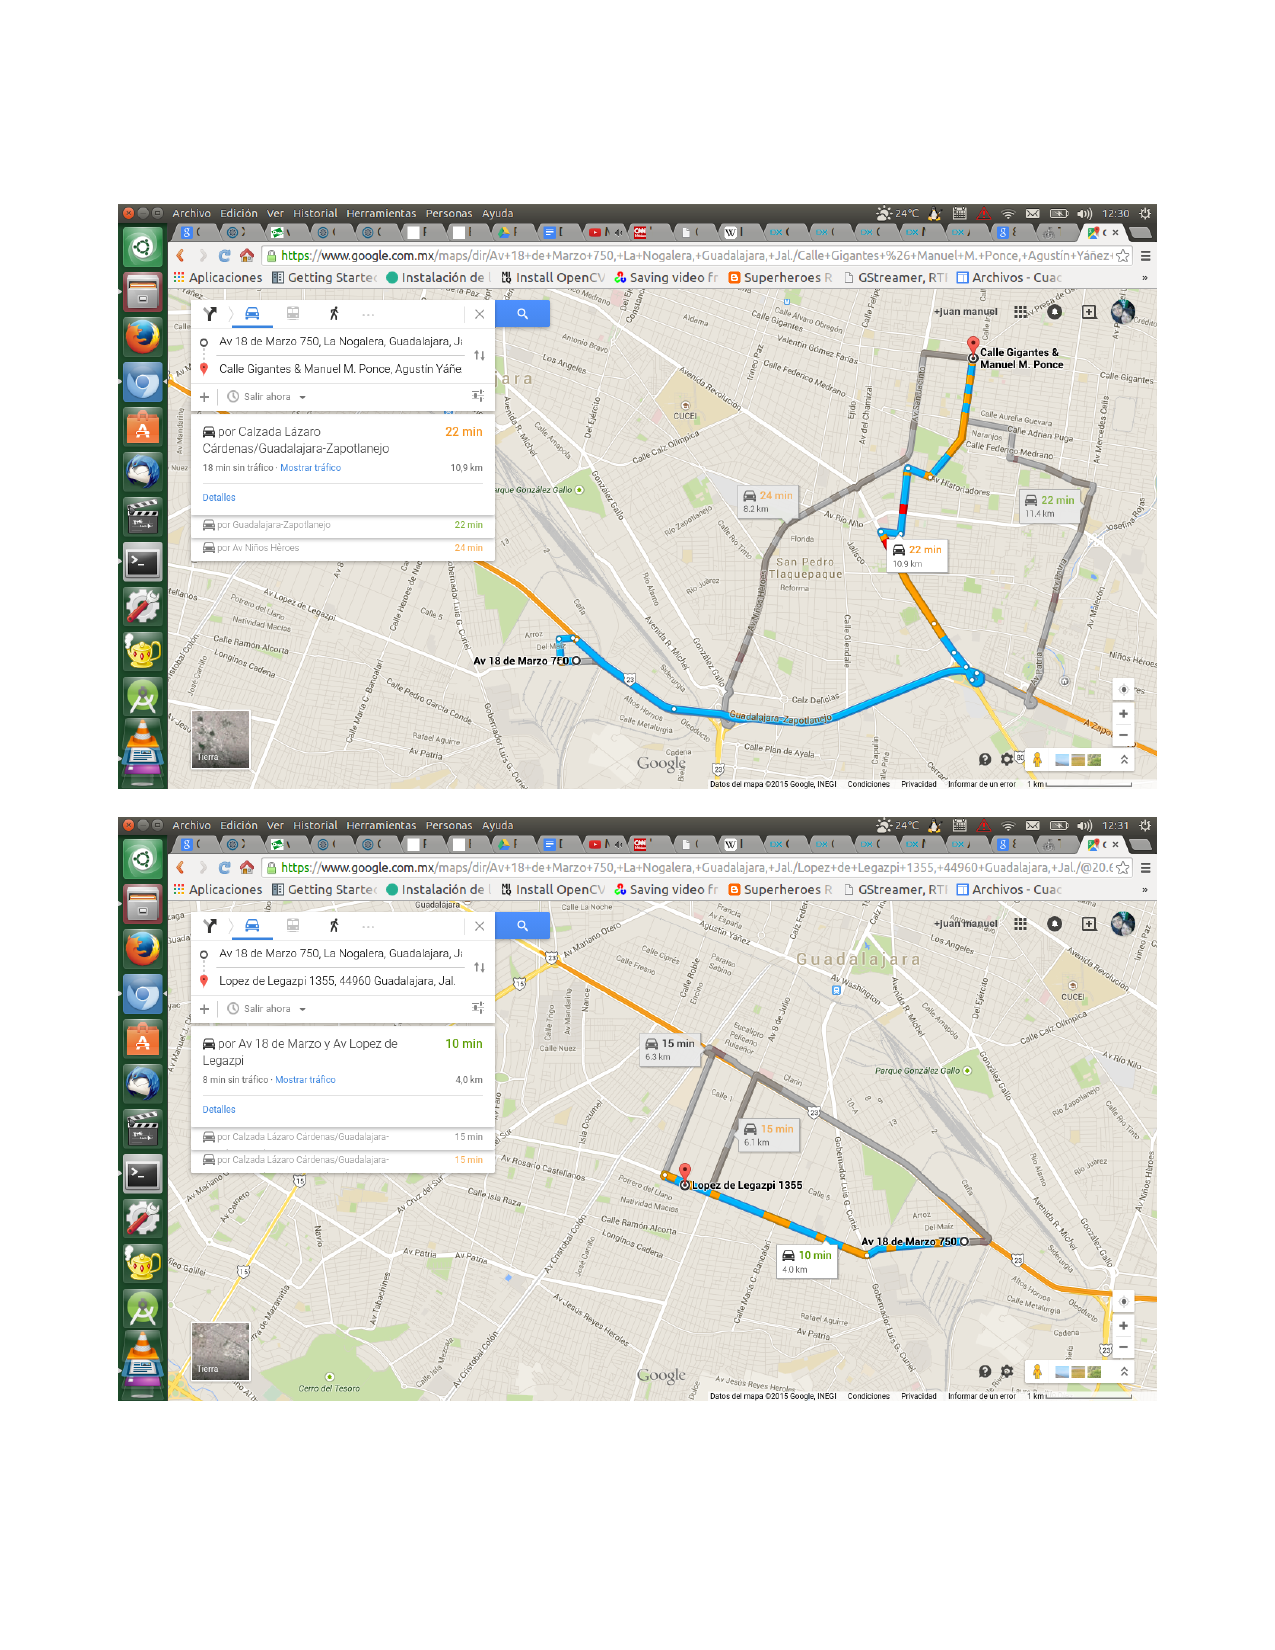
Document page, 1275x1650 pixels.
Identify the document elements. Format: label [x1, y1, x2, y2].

picture [118, 204, 1157, 789]
picture [118, 817, 1157, 1401]
